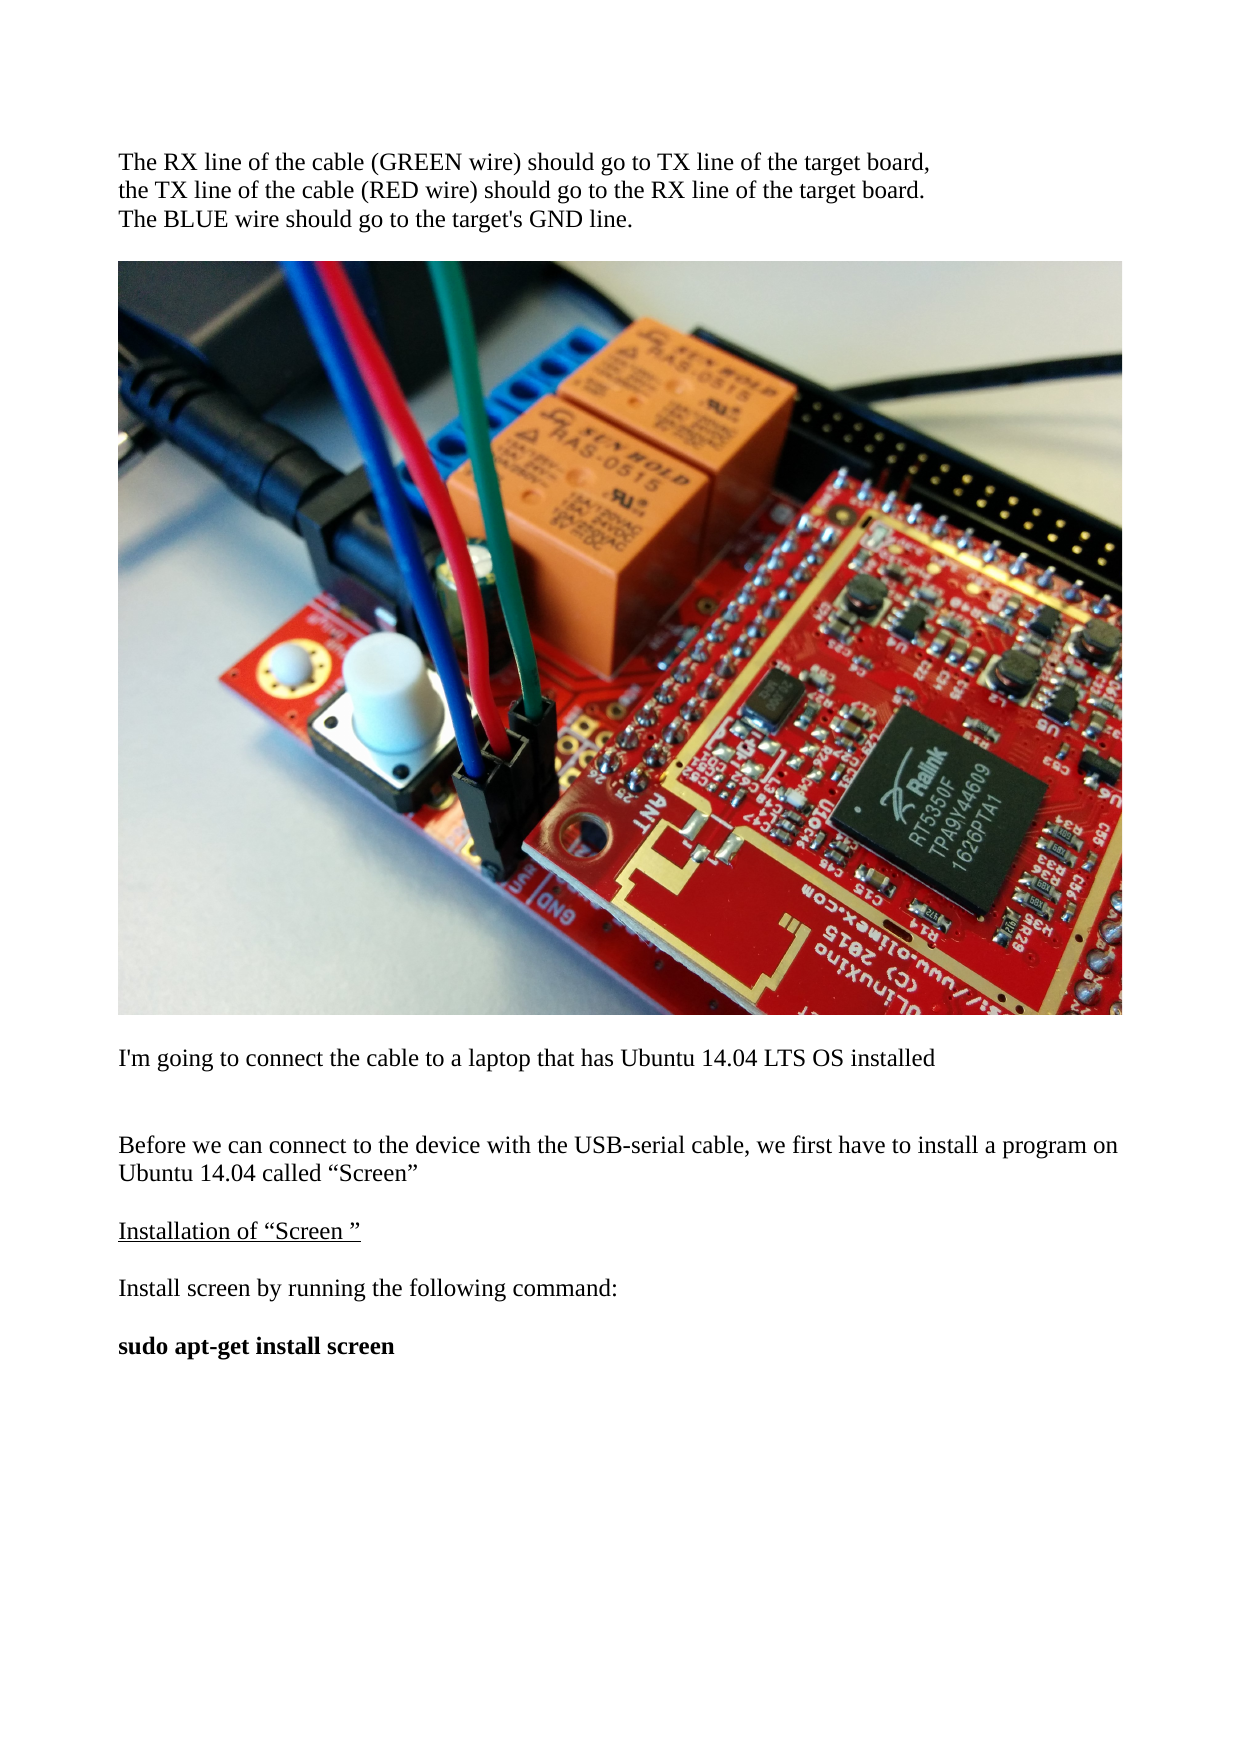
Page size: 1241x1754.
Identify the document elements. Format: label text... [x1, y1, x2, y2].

text The RX line of the cable (GREEN wire) should go to TX line of the target board, [118, 118, 1122, 176]
text Install screen by running the following command: [118, 1273, 1122, 1302]
text the TX line of the cable (RED wire) should go to the RX line of the target board. [118, 176, 1122, 204]
text Installation of “Screen ” [118, 1216, 1122, 1245]
text Before we can connect to the device with the USB-serial cable, we first have to install a program on Ubuntu 14.04 called “Screen” [118, 1130, 1122, 1187]
text sudo apt-get install screen [118, 1331, 1122, 1360]
text I'm going to connect the cable to a laptop that has Ubuntu 14.04 LTS OS installed [118, 1043, 1122, 1072]
text The BLUE wire should go to the target's GND line. [118, 204, 1122, 233]
picture [118, 261, 1123, 1015]
